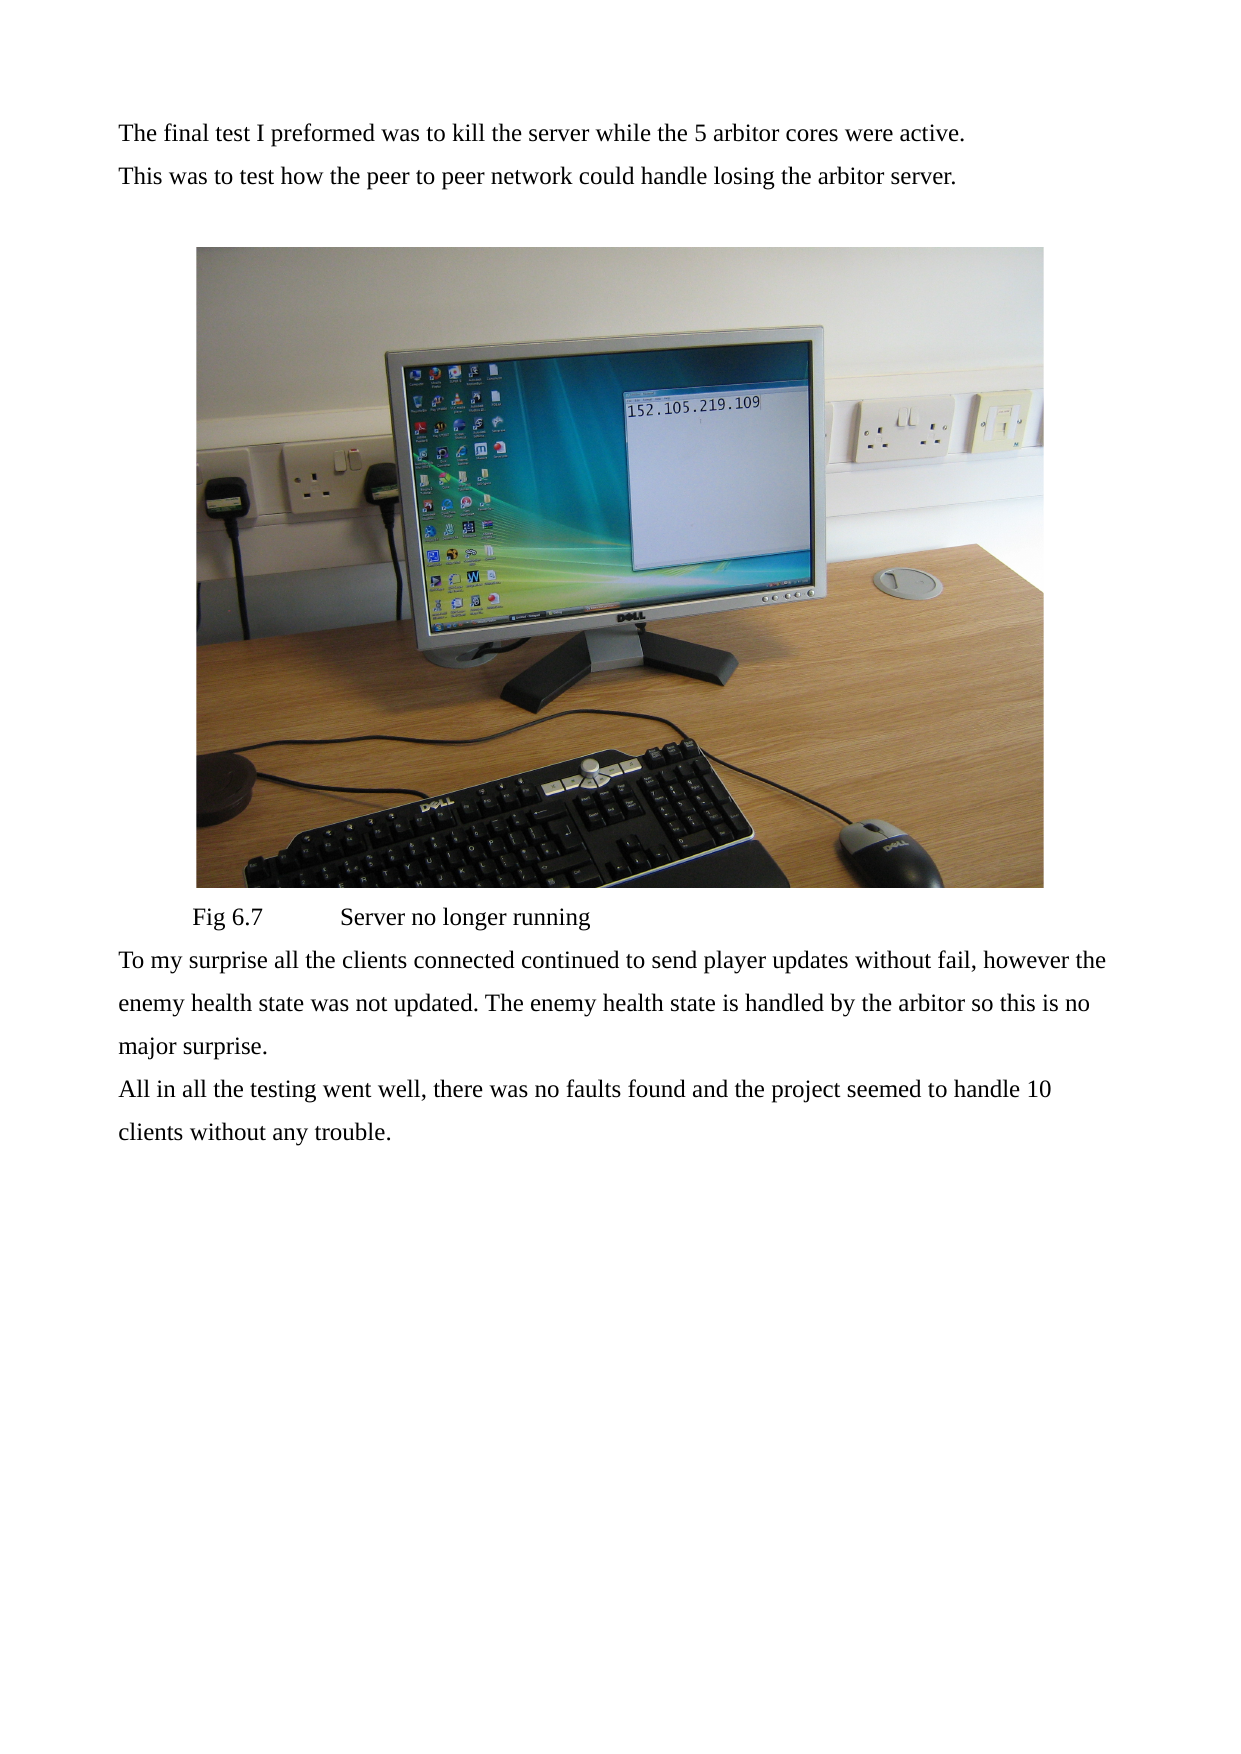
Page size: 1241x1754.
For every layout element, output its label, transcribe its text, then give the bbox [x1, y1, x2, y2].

picture [196, 247, 1044, 888]
text Fig 6.7 Server no longer running [118, 247, 1122, 931]
text To my surprise all the clients connected continued to send player updates without fail, however the enemy health state was not updated. The enemy health state is handled by the arbitor so this is no major surprise. [118, 945, 1122, 1060]
text This was to test how the peer to peer network could handle losing the arbitor server. [118, 161, 1122, 190]
text All in all the testing went well, there was no faults found and the project seemed to handle 10 clients without any trouble. [118, 1074, 1122, 1146]
text The final test I preformed was to kill the server while the 5 arbitor cores were active. [118, 118, 1122, 147]
